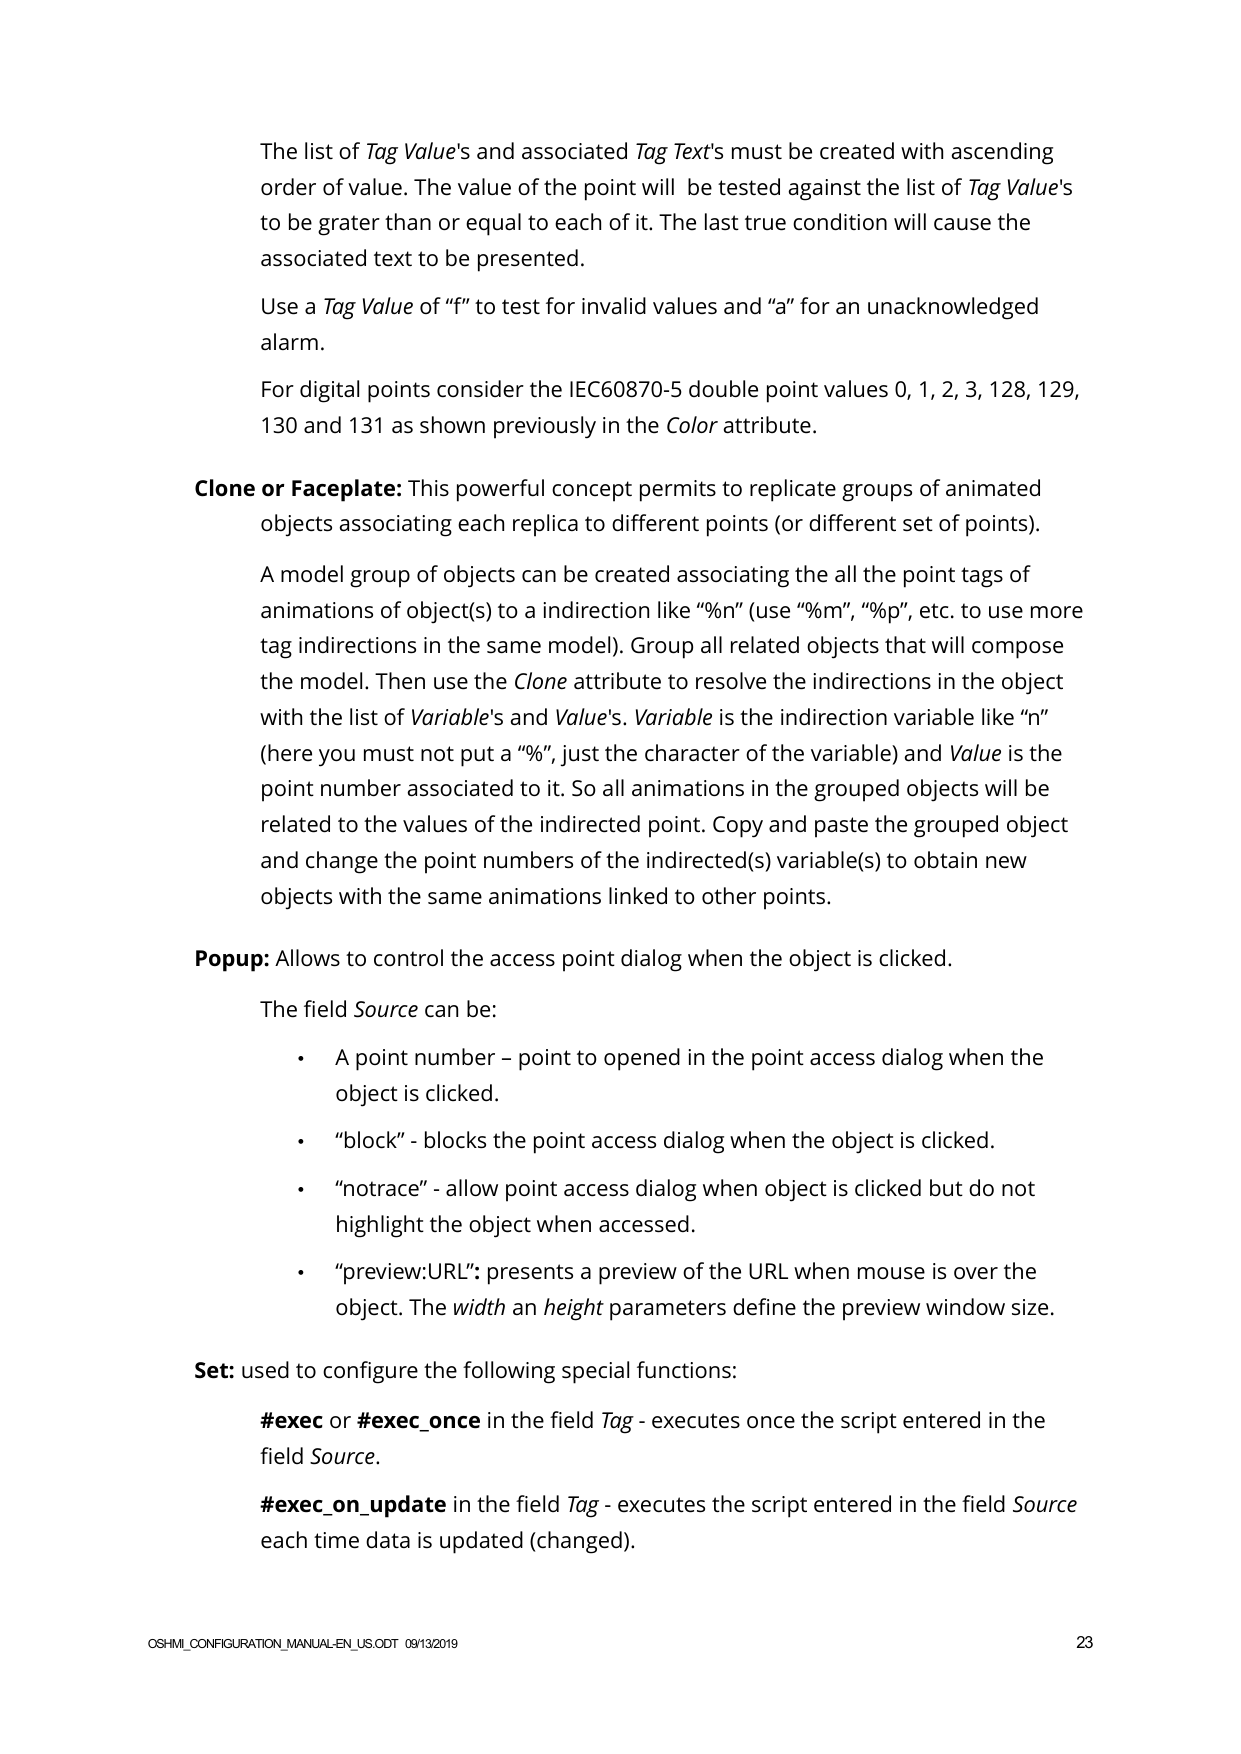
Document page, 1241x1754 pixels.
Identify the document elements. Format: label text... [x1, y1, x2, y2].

text Clone or Faceplate: This powerful concept permits to replicate groups of animated objects associating each replica to different points (or different set of points). [194, 473, 1093, 538]
text For digital points consider the IEC60870-5 double point values 0, 1, 2, 3, 128, 129, 130 and 131 as shown previously in the Color attribute. [260, 374, 1093, 440]
text #exec or #exec_once in the field Tag - executes once the script entered in the field Source. [260, 1406, 1093, 1471]
list “notrace” - allow point access dialog when object is clicked but do not highlight the object when accessed. [298, 1173, 1093, 1238]
text A model group of objects can be created associating the all the point tags of animations of object(s) to a indirection like “%n” (use “%m”, “%p”, etc. to use more tag indirections in the same model). Group all related objects that will compose the model. Then use the Clone attribute to resolve the indirections in the object with the list of Variable's and Value's. Variable is the indirection variable like “n” (here you must not put a “%”, just the character of the variable) and Value is the point number associated to it. So all animations in the grouped objects will be related to the values of the indirected point. Copy and paste the grouped object and change the point numbers of the indirected(s) variable(s) to obtain new objects with the same animations linked to other points. [260, 559, 1093, 910]
text The field Source can be: [260, 994, 1093, 1024]
list “preview:URL”: presents a preview of the URL when mouse is over the object. The width an height parameters define the preview window size. [298, 1256, 1093, 1322]
text Popup: Allows to control the access point dialog when the object is clicked. [194, 943, 1093, 973]
text #exec_on_update in the field Tag - executes the script entered in the field Source each time data is updated (changed). [260, 1489, 1093, 1554]
text The list of Tag Value's and associated Tag Text's must be created with ascending order of value. The value of the point will be tested against the list of Tag Value's to be grater than or equal to each of it. The last true condition will cause the associated text to be presented. [260, 136, 1093, 273]
text Use a Tag Value of “f” to test for invalid values and “a” for an unacknowledged alarm. [260, 291, 1093, 356]
list A point number – point to opened in the point access dialog when the object is clicked. [298, 1042, 1093, 1107]
list “block” - blocks the point access dialog when the object is clicked. [298, 1125, 1093, 1155]
text Set: used to configure the following special functions: [194, 1355, 1093, 1384]
